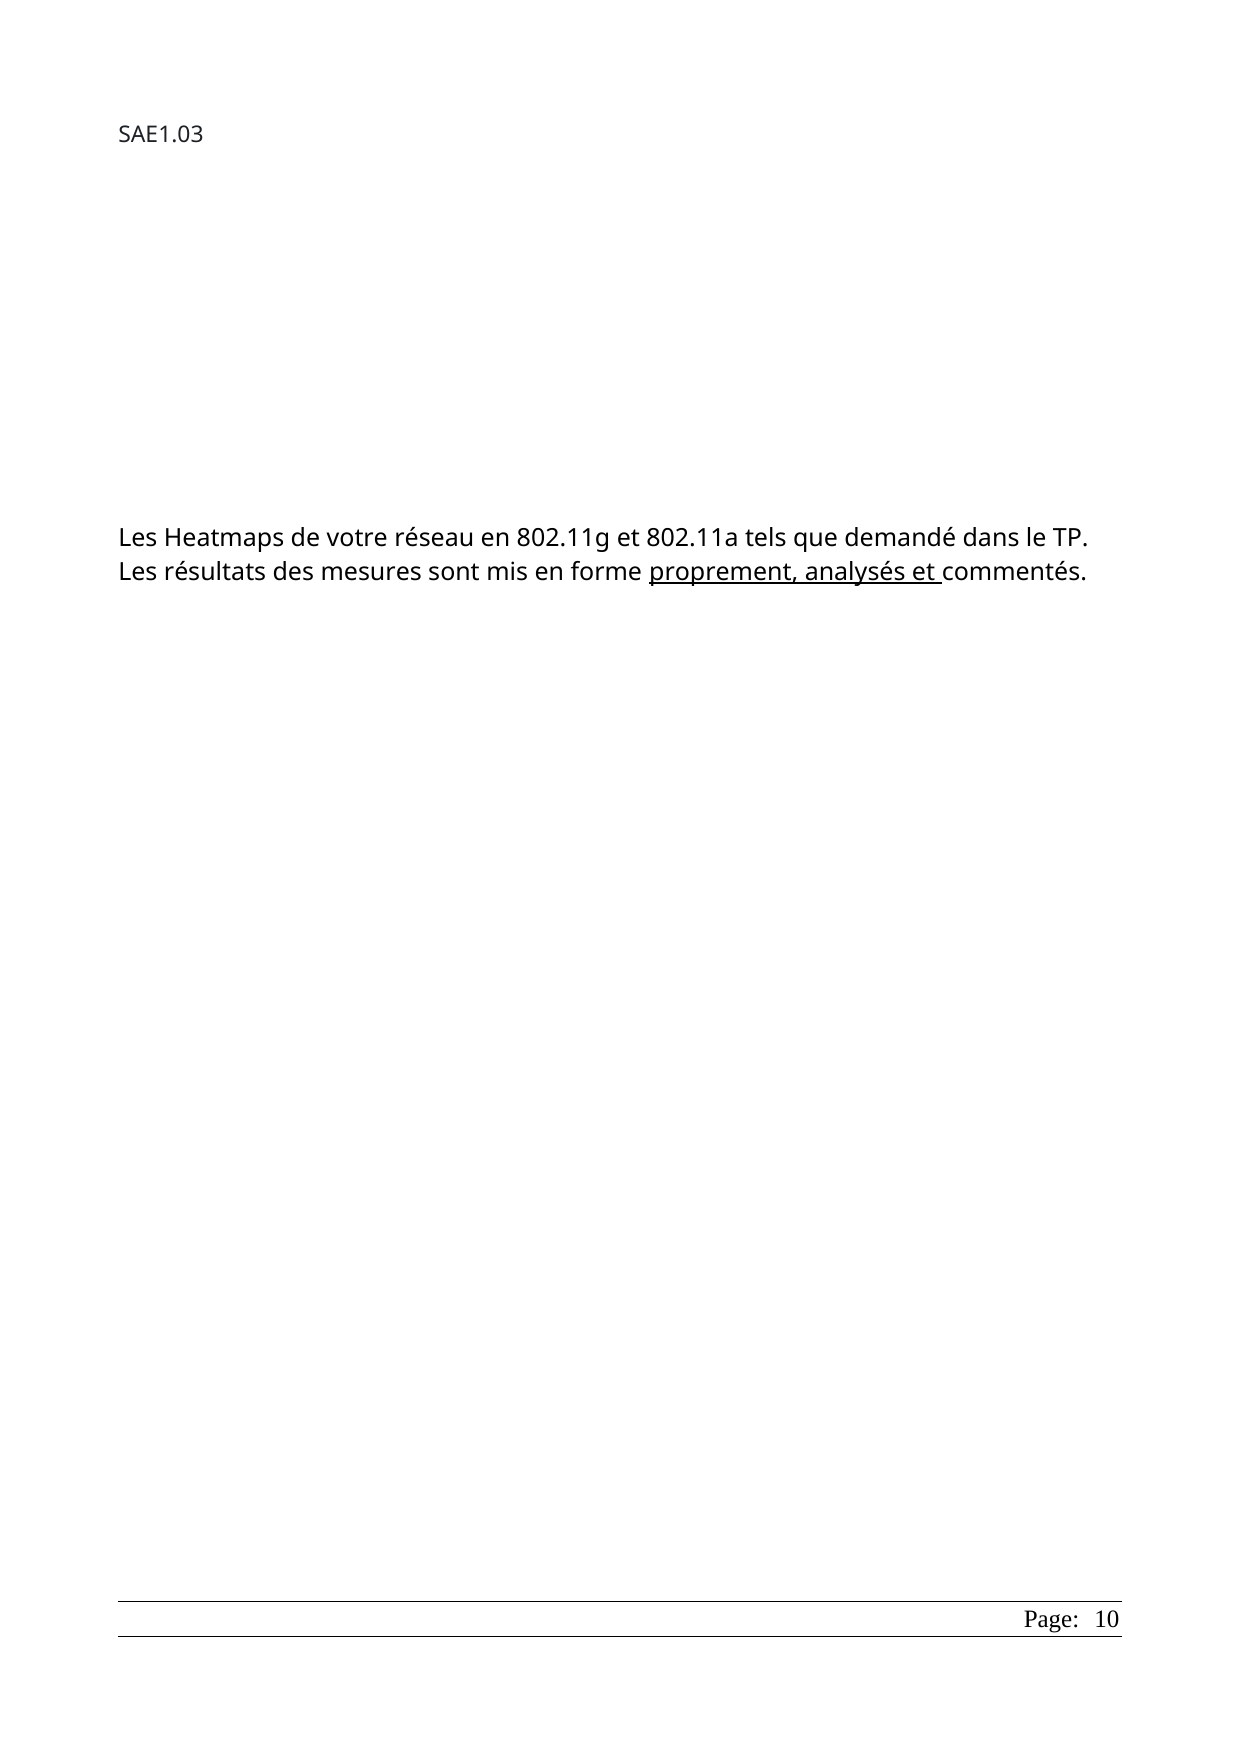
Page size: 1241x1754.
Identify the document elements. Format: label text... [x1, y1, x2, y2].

text Les Heatmaps de votre réseau en 802.11g et 802.11a tels que demandé dans le TP. Les résultats des mesures sont mis en forme proprement, analysés et commentés. [118, 519, 1122, 588]
